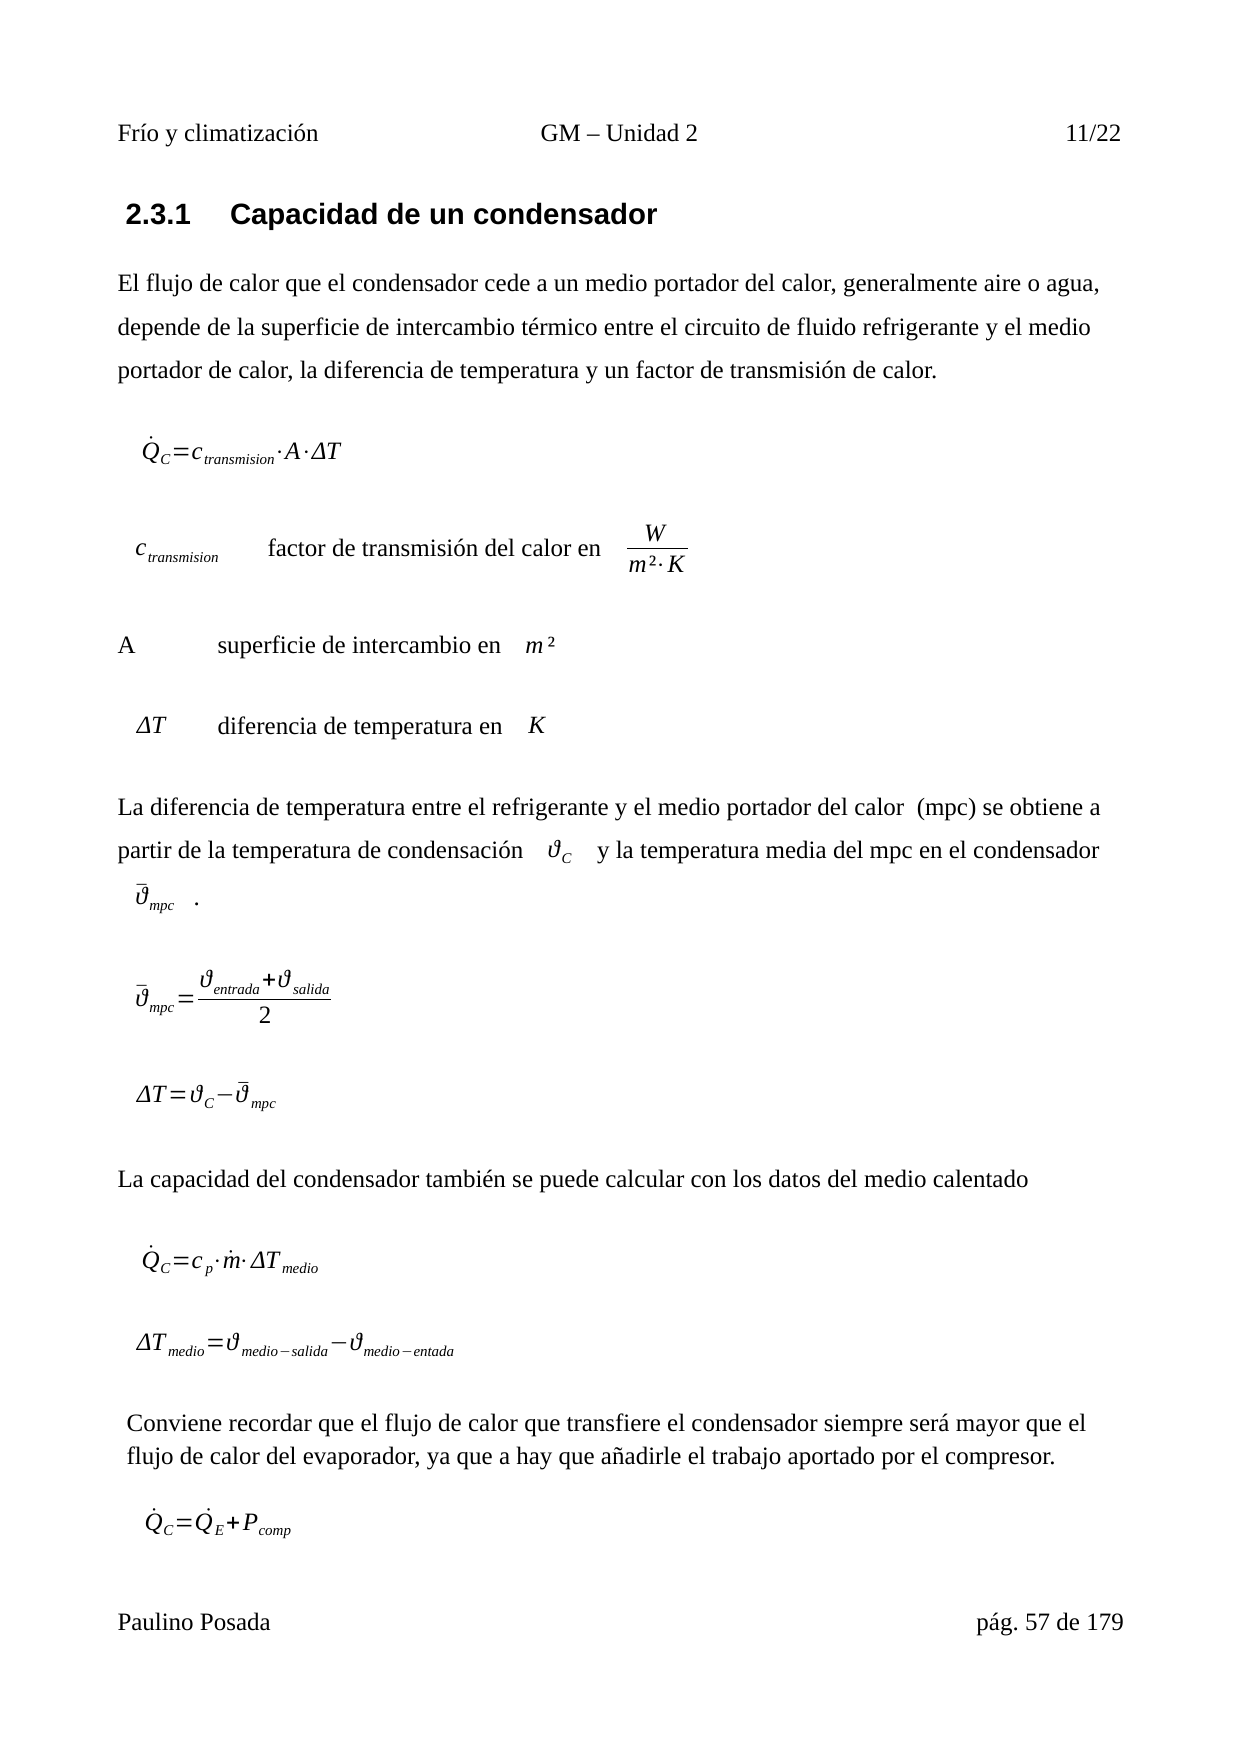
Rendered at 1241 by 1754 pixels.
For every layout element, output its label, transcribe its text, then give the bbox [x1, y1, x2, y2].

text Conviene recordar que el flujo de calor que transfiere el condensador siempre será mayor que el flujo de calor del evaporador, ya que a hay que añadirle el trabajo aportado por el compresor. [126, 1408, 1123, 1469]
subtitle Capacidad de un condensador [117, 197, 1123, 231]
text A superficie de intercambio en [117, 631, 1123, 659]
text diferencia de temperatura en [117, 711, 1123, 740]
text La diferencia de temperatura entre el refrigerante y el medio portador del calor (mpc) se obtiene a partir de la temperatura de condensación y la temperatura media del mpc en el condensador . [117, 792, 1123, 914]
text El flujo de calor que el condensador cede a un medio portador del calor, generalmente aire o agua, depende de la superficie de intercambio térmico entre el circuito de fluido refrigerante y el medio portador de calor, la diferencia de temperatura y un factor de transmisión de calor. [117, 268, 1123, 383]
text factor de transmisión del calor en [117, 520, 1123, 579]
text La capacidad del condensador también se puede calcular con los datos del medio calentado [117, 1164, 1123, 1192]
